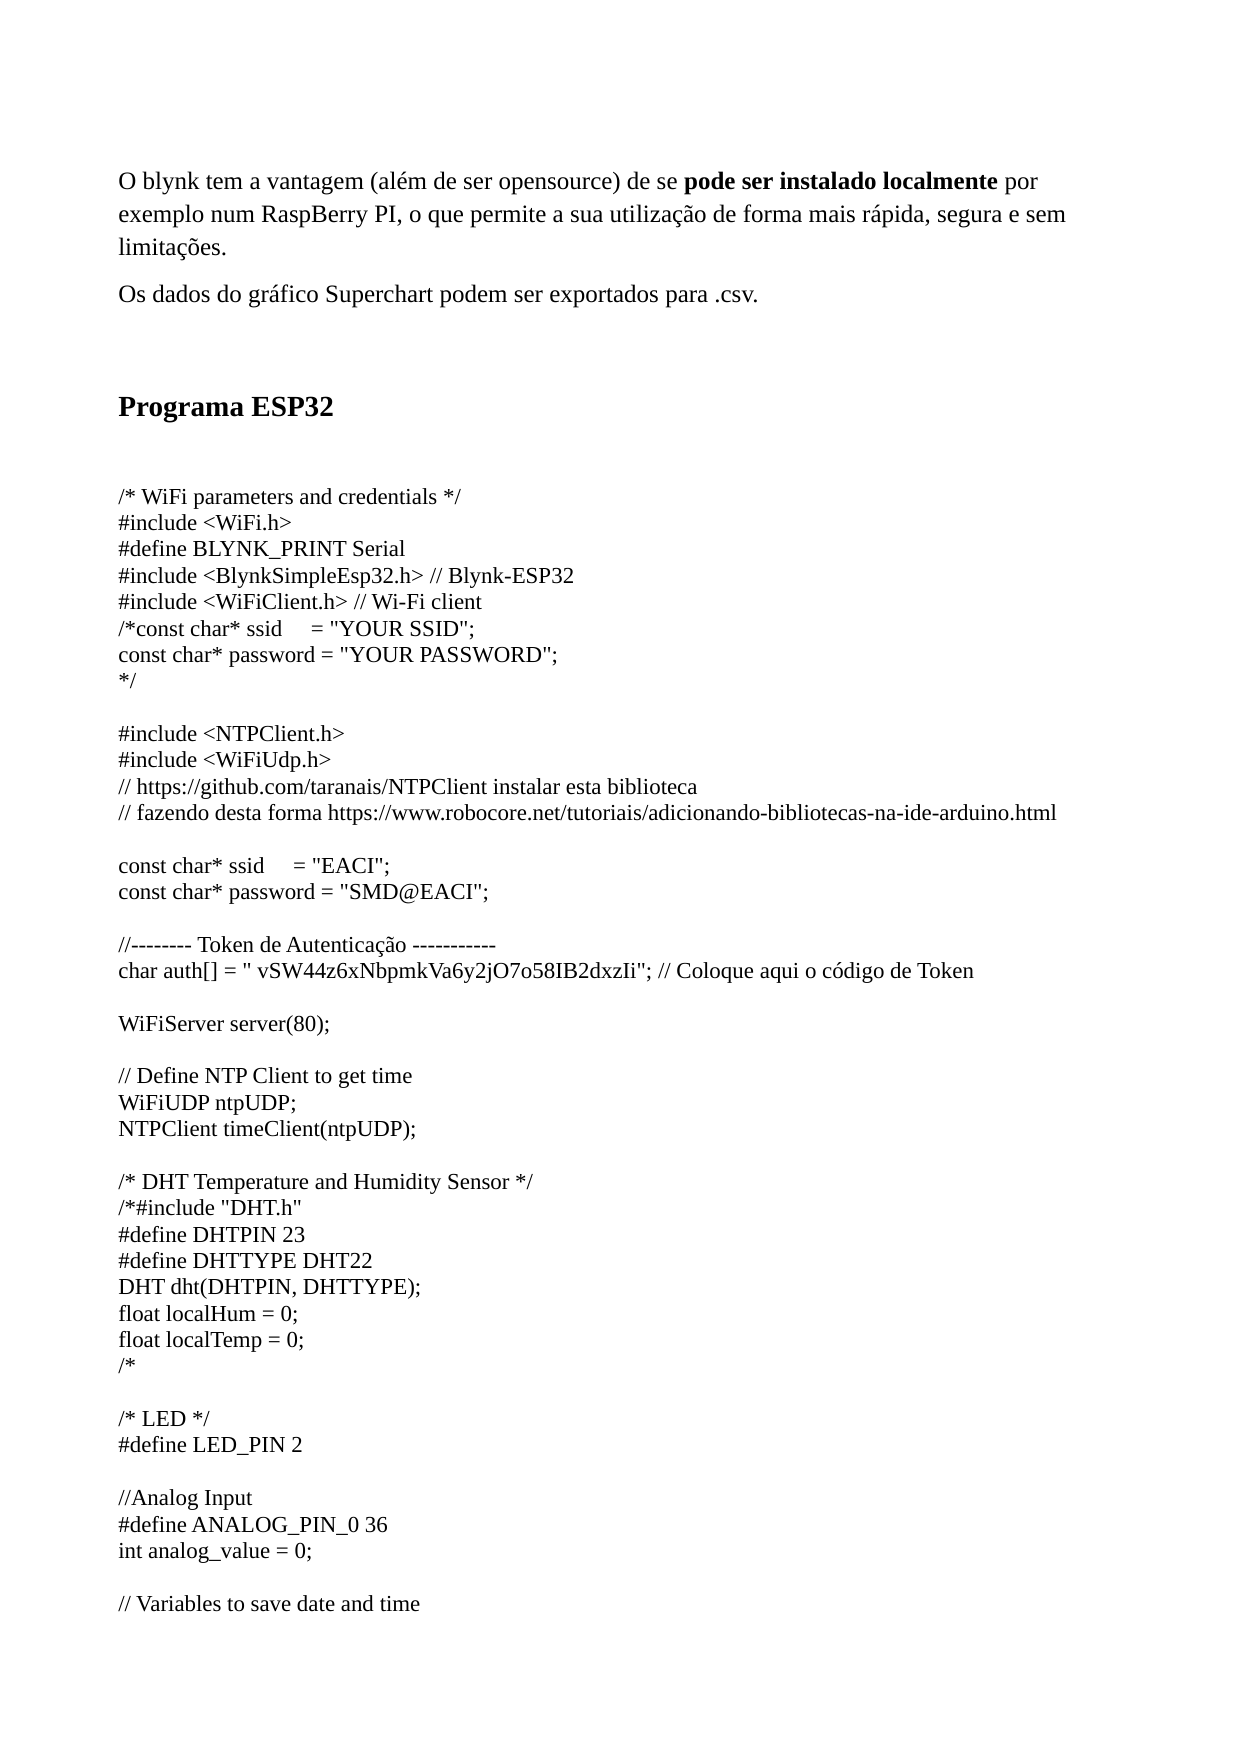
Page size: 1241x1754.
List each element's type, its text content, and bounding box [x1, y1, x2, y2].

text //-------- Token de Autenticação ----------- [118, 931, 1122, 957]
text #define LED_PIN 2 [118, 1432, 1122, 1458]
text #define ANALOG_PIN_0 36 [118, 1511, 1122, 1537]
text Os dados do gráfico Superchart podem ser exportados para .csv. [118, 279, 1122, 308]
text #include <BlynkSimpleEsp32.h> // Blynk-ESP32 [118, 562, 1122, 588]
text // fazendo desta forma https://www.robocore.net/tutoriais/adicionando-bibliotecas-na-ide-arduino.html [118, 799, 1122, 825]
text //Analog Input [118, 1484, 1122, 1511]
text WiFiUDP ntpUDP; [118, 1089, 1122, 1115]
text WiFiServer server(80); [118, 1010, 1122, 1036]
text /* DHT Temperature and Humidity Sensor */ [118, 1168, 1122, 1194]
text // Variables to save date and time [118, 1590, 1122, 1616]
text #define BLYNK_PRINT Serial [118, 536, 1122, 562]
text char auth[] = " vSW44z6xNbpmkVa6y2jO7o58IB2dxzIi"; // Coloque aqui o código de Token [118, 957, 1122, 983]
text #include <WiFiUdp.h> [118, 746, 1122, 773]
text // Define NTP Client to get time [118, 1063, 1122, 1089]
text int analog_value = 0; [118, 1537, 1122, 1563]
text const char* password = "YOUR PASSWORD"; [118, 641, 1122, 667]
subtitle Programa ESP32 [118, 389, 1122, 423]
text O blynk tem a vantagem (além de ser opensource) de se pode ser instalado localmente por exemplo num RaspBerry PI, o que permite a sua utilização de forma mais rápida, segura e sem limitações. [118, 166, 1122, 261]
text float localTemp = 0; [118, 1326, 1122, 1352]
text */ [118, 667, 1122, 694]
text #define DHTPIN 23 [118, 1221, 1122, 1247]
text /* [118, 1352, 1122, 1379]
text #include <WiFi.h> [118, 509, 1122, 536]
text #include <NTPClient.h> [118, 720, 1122, 746]
text /* LED */ [118, 1405, 1122, 1432]
text const char* password = "SMD@EACI"; [118, 878, 1122, 904]
text const char* ssid = "EACI"; [118, 852, 1122, 878]
text /* WiFi parameters and credentials */ [118, 483, 1122, 509]
text /*#include "DHT.h" [118, 1194, 1122, 1221]
text #define DHTTYPE DHT22 [118, 1247, 1122, 1273]
text NTPClient timeClient(ntpUDP); [118, 1115, 1122, 1142]
text /*const char* ssid = "YOUR SSID"; [118, 614, 1122, 641]
text DHT dht(DHTPIN, DHTTYPE); [118, 1273, 1122, 1300]
text float localHum = 0; [118, 1300, 1122, 1326]
text #include <WiFiClient.h> // Wi-Fi client [118, 588, 1122, 614]
text // https://github.com/taranais/NTPClient instalar esta biblioteca [118, 773, 1122, 799]
